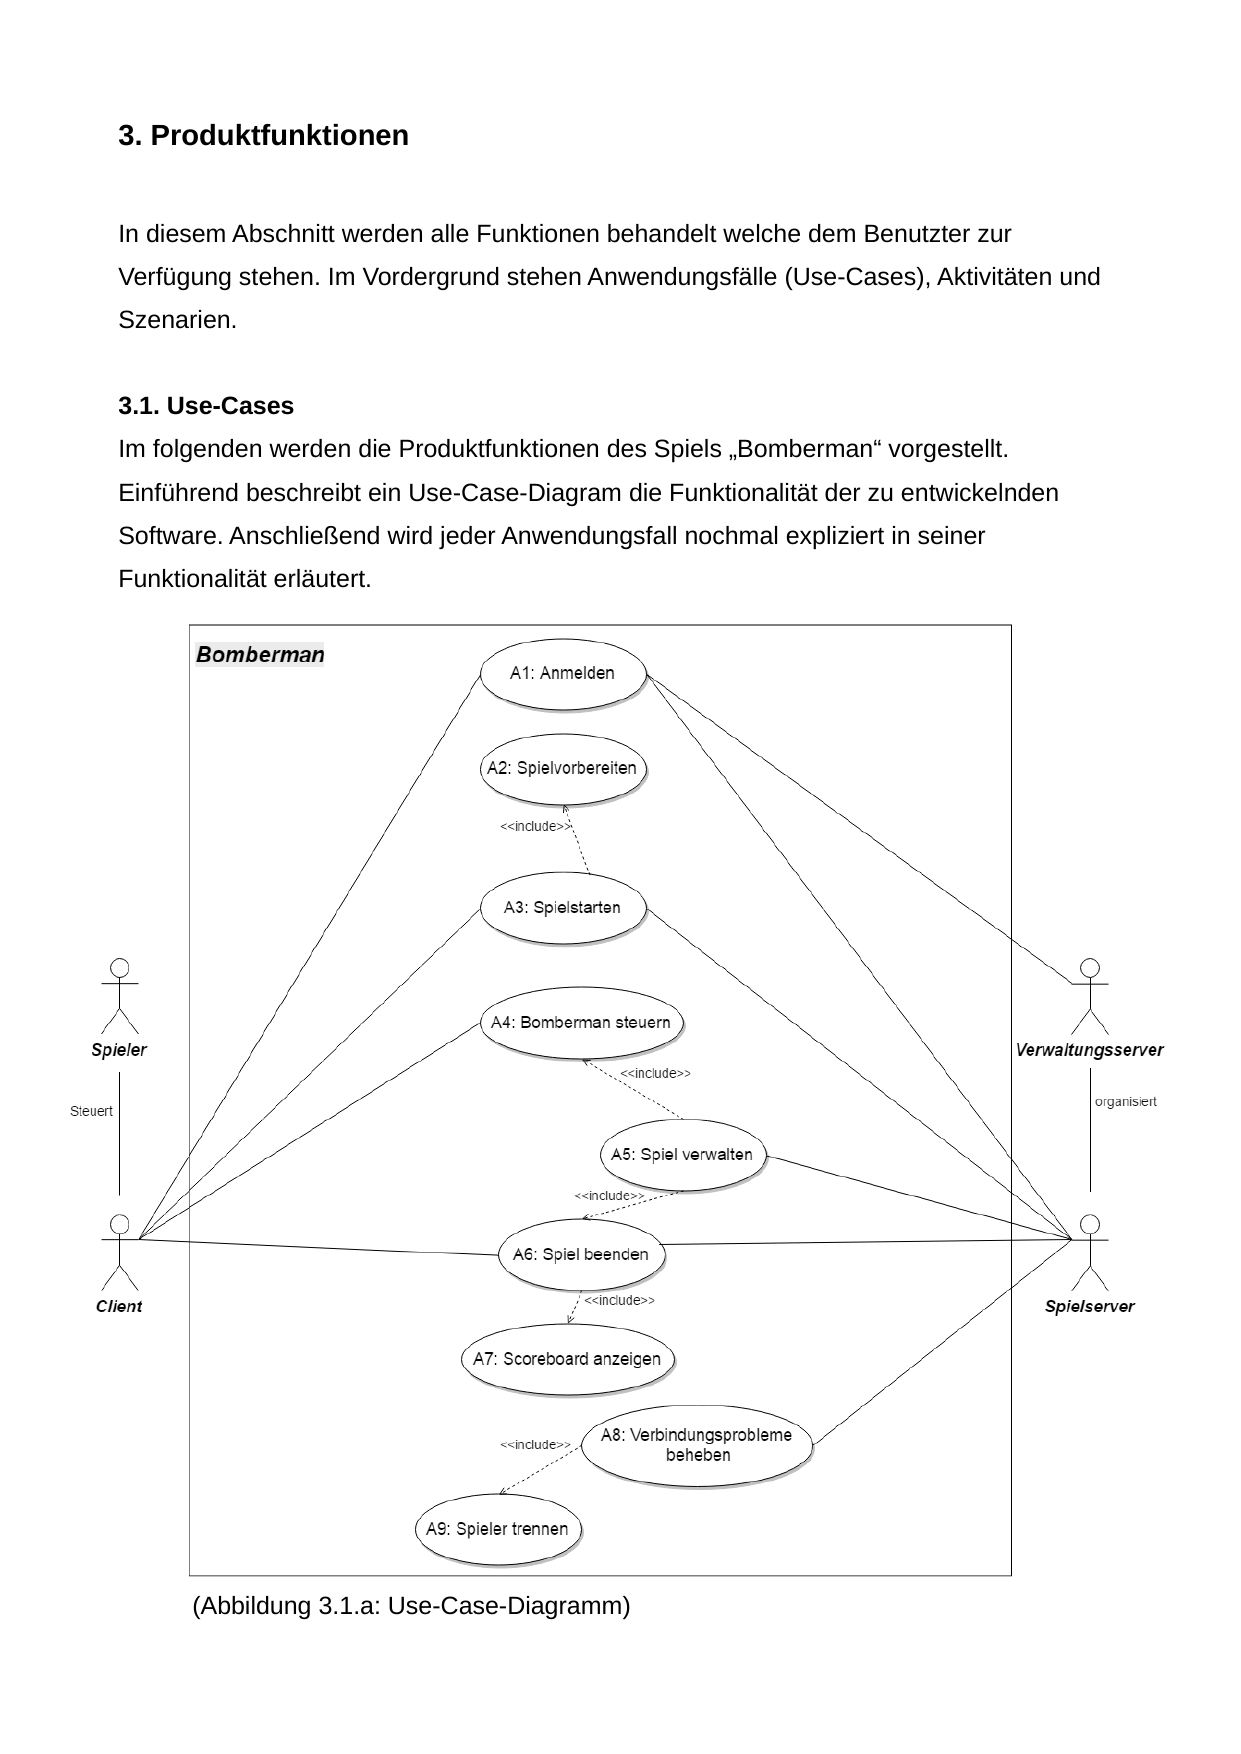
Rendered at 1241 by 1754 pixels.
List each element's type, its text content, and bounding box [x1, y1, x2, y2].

text Im folgenden werden die Produktfunktionen des Spiels „Bomberman“ vorgestellt. Einführend beschreibt ein Use-Case-Diagram die Funktionalität der zu entwickelnden Software. Anschließend wird jeder Anwendungsfall nochmal expliziert in seiner Funktionalität erläutert. [118, 434, 1122, 592]
text (Abbildung 3.1.a: Use-Case-Diagramm) [118, 607, 1122, 1620]
text 3.1. Use-Cases [118, 391, 1122, 420]
text In diesem Abschnitt werden alle Funktionen behandelt welche dem Benutzter zur Verfügung stehen. Im Vordergrund stehen Anwendungsfälle (Use-Cases), Aktivitäten und Szenarien. [118, 219, 1122, 334]
text 3. Produktfunktionen [118, 118, 1122, 152]
